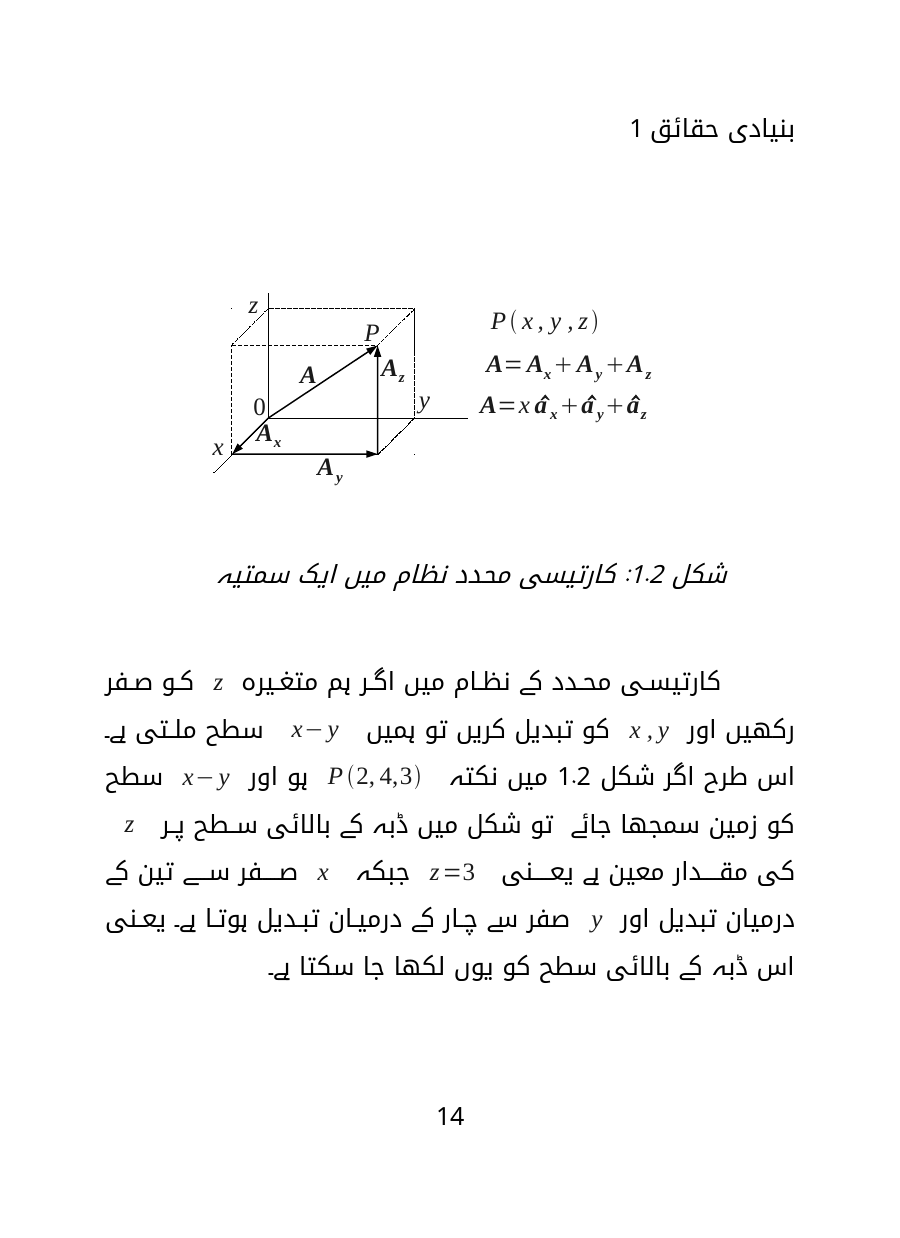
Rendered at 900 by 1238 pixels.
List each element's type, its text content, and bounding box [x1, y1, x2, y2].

text کارتیسی محدد کے نظام میں اگر ہم متغیرہکو صفر رکھیں اورکو تبدیل کریں تو ہمیں سطح ملتی ہے۔ اس طرح اگر شکل 1.2 میں نکتہ ہو اورسطح کو زمین سمجھا جائے تو شکل میں ڈبہ کے بالائی سطح پر کی مقدار معین ہے یعنی جبکہ صفر سے تین کے درمیان تبدیل اورصفر سے چار کے درمیان تبدیل ہوتا ہے۔ یعنی اس ڈبہ کے بالائی سطح کو یوں لکھا جا سکتا ہے۔ [105, 659, 795, 991]
text شکل 1.2: کارتیسی محدد نظام میں ایک سمتیہ [174, 229, 726, 599]
